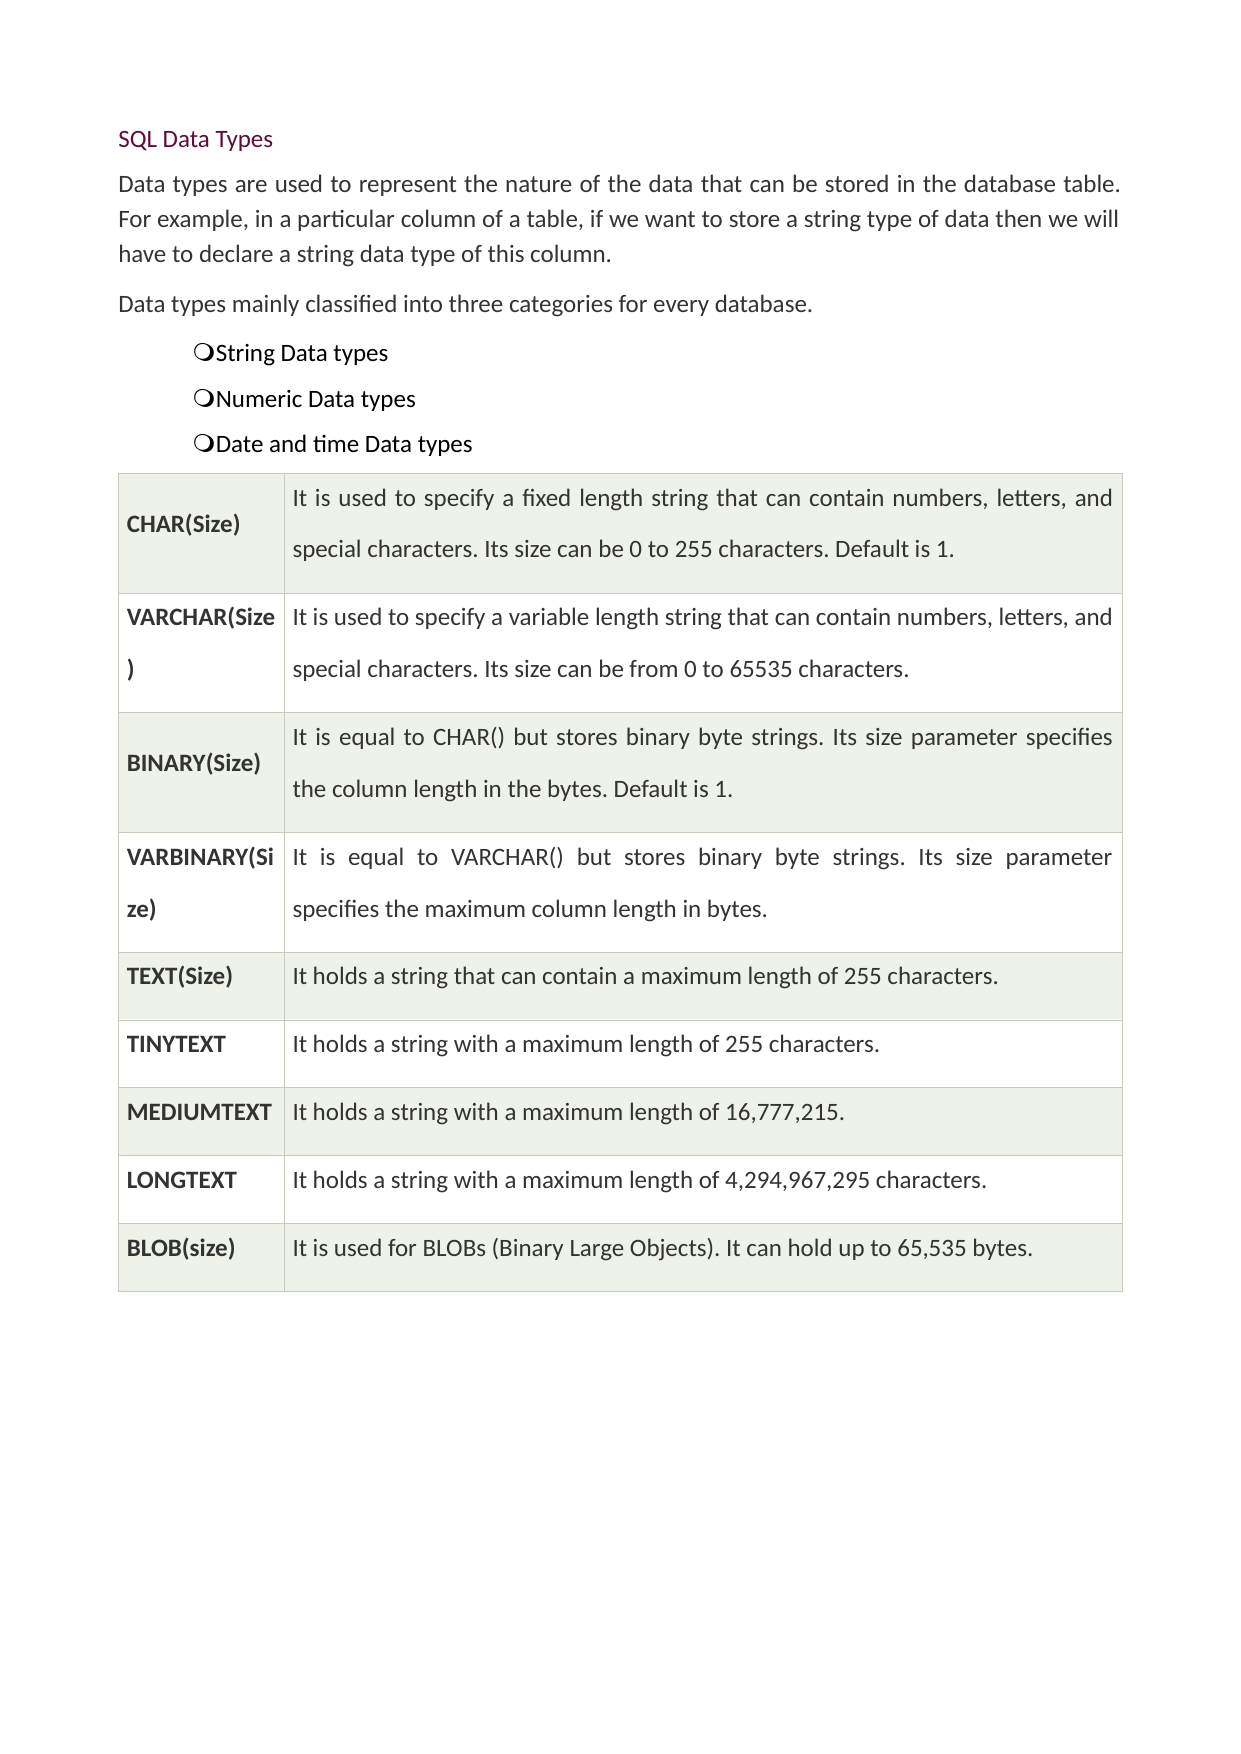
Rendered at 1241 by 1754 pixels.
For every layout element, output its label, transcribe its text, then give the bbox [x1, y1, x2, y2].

list String Data types [192, 338, 1122, 368]
table_header CHAR(Size) [119, 474, 284, 593]
text Data types are used to represent the nature of the data that can be stored in the database table. For example, in a particular column of a table, if we want to store a string type of data then we will have to declare a string data type of this column. [118, 168, 1122, 269]
table_cell TEXT(Size) [119, 953, 284, 1019]
table_header It is used to specify a fixed length string that can contain numbers, letters, and special characters. Its size can be 0 to 255 characters. Default is 1. [285, 474, 1122, 593]
table_cell It is used to specify a variable length string that can contain numbers, letters, and special characters. Its size can be from 0 to 65535 characters. [285, 594, 1122, 712]
list Numeric Data types [192, 383, 1122, 413]
table_cell It holds a string with a maximum length of 4,294,967,295 characters. [285, 1156, 1122, 1223]
table_cell It holds a string that can contain a maximum length of 255 characters. [285, 953, 1122, 1019]
table_cell It is used for BLOBs (Binary Large Objects). It can hold up to 65,535 bytes. [285, 1224, 1122, 1291]
table_cell VARCHAR(Size) [119, 594, 284, 712]
table_cell BINARY(Size) [119, 713, 284, 832]
subtitle SQL Data Types [118, 123, 1122, 154]
table_cell VARBINARY(Size) [119, 833, 284, 952]
table_cell It holds a string with a maximum length of 16,777,215. [285, 1088, 1122, 1155]
table_cell It is equal to VARCHAR() but stores binary byte strings. Its size parameter specifies the maximum column length in bytes. [285, 833, 1122, 952]
table_cell BLOB(size) [119, 1224, 284, 1291]
table_cell It holds a string with a maximum length of 255 characters. [285, 1021, 1122, 1087]
table_cell MEDIUMTEXT [119, 1088, 284, 1155]
text Data types mainly classified into three categories for every database. [118, 288, 1122, 318]
list Date and time Data types [192, 428, 1122, 458]
table_cell It is equal to CHAR() but stores binary byte strings. Its size parameter specifies the column length in the bytes. Default is 1. [285, 713, 1122, 832]
table_cell LONGTEXT [119, 1156, 284, 1223]
table_cell TINYTEXT [119, 1021, 284, 1087]
